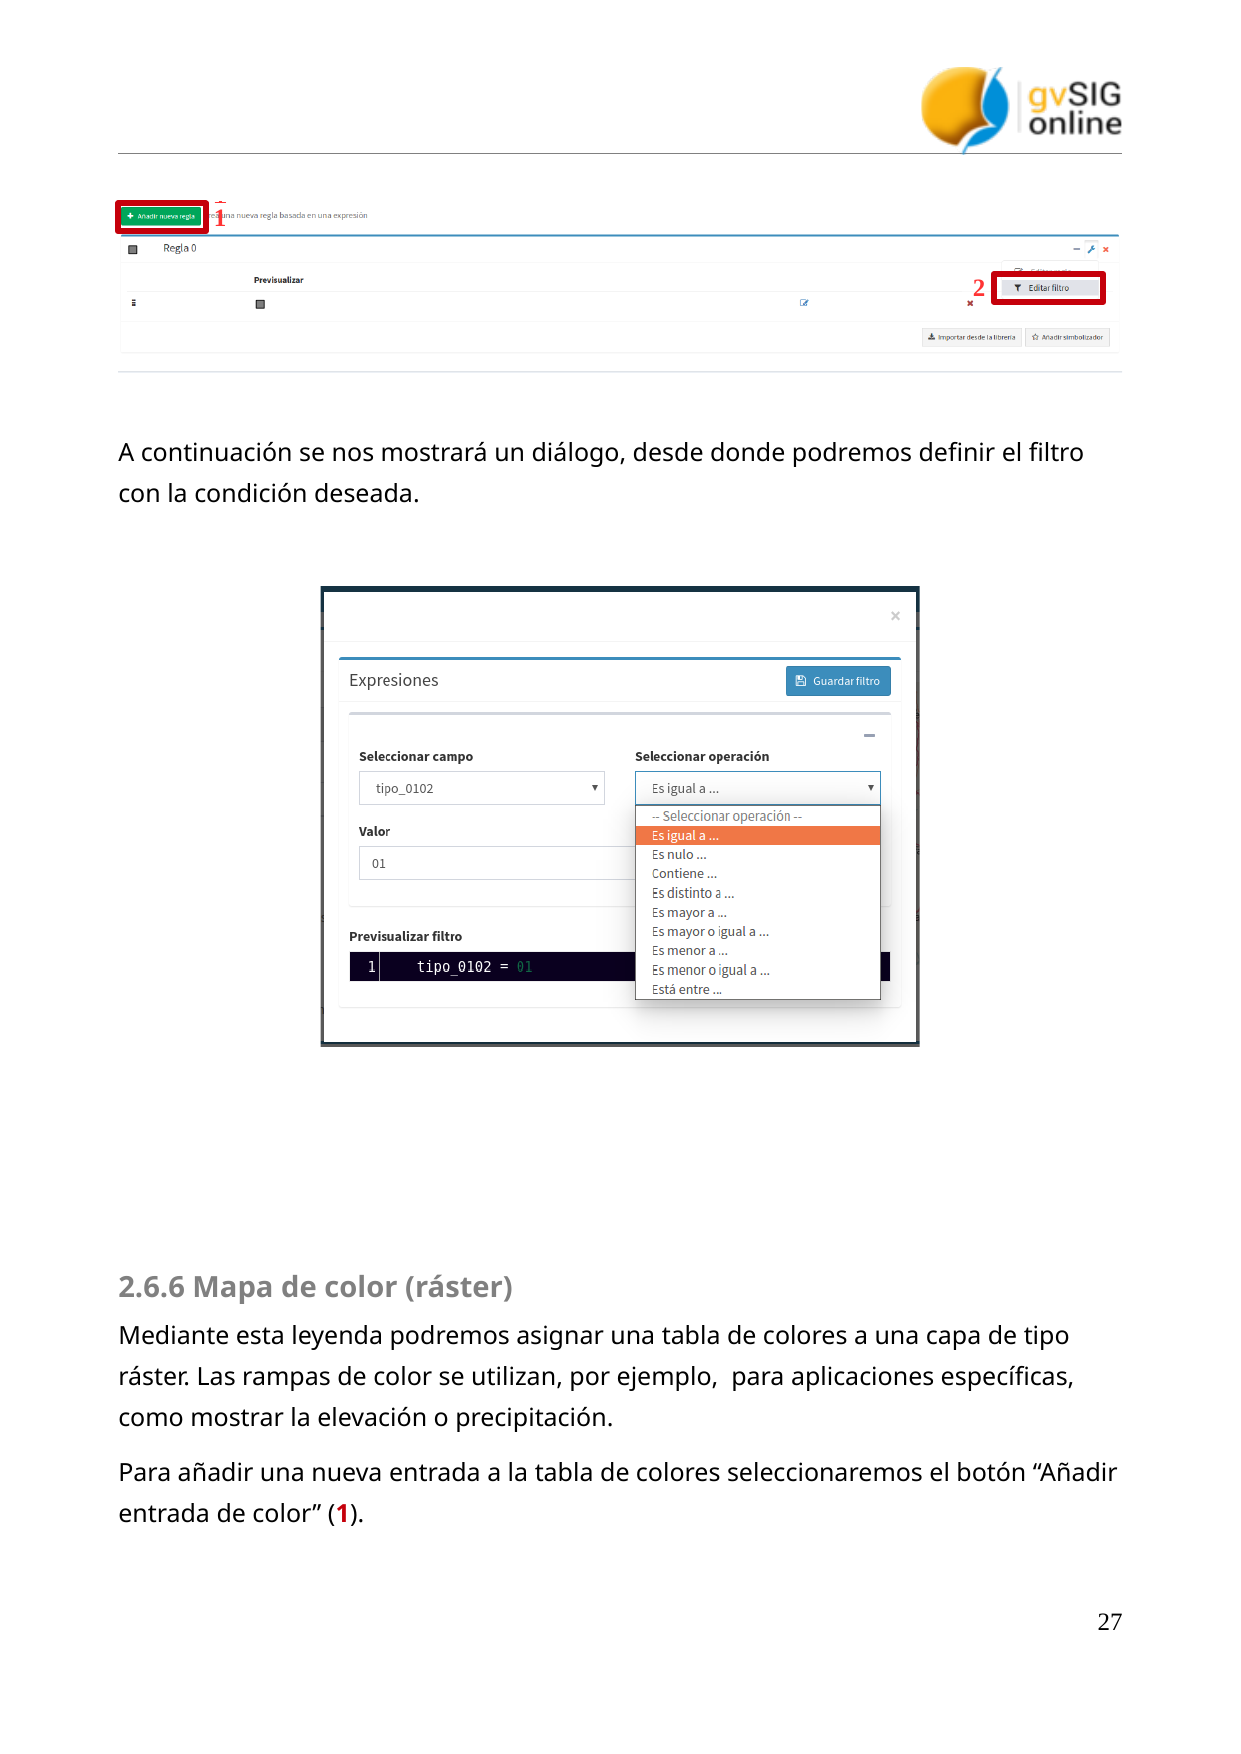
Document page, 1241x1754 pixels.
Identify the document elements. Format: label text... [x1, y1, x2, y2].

text A continuación se nos mostrará un diálogo, desde donde podremos definir el filtro con la condición deseada. [118, 434, 1122, 509]
picture [121, 206, 203, 228]
picture [921, 67, 1122, 155]
subtitle 2.6.6 Mapa de color (ráster) [118, 1266, 1122, 1306]
picture [118, 203, 1123, 373]
picture [320, 586, 920, 1047]
text Para añadir una nueva entrada a la tabla de colores seleccionaremos el botón “Añadir entrada de color” (1). [118, 1455, 1122, 1530]
text Mediante esta leyenda podremos asignar una tabla de colores a una capa de tipo ráster. Las rampas de color se utilizan, por ejemplo, para aplicaciones específicas, como mostrar la elevación o precipitación. [118, 1318, 1122, 1434]
